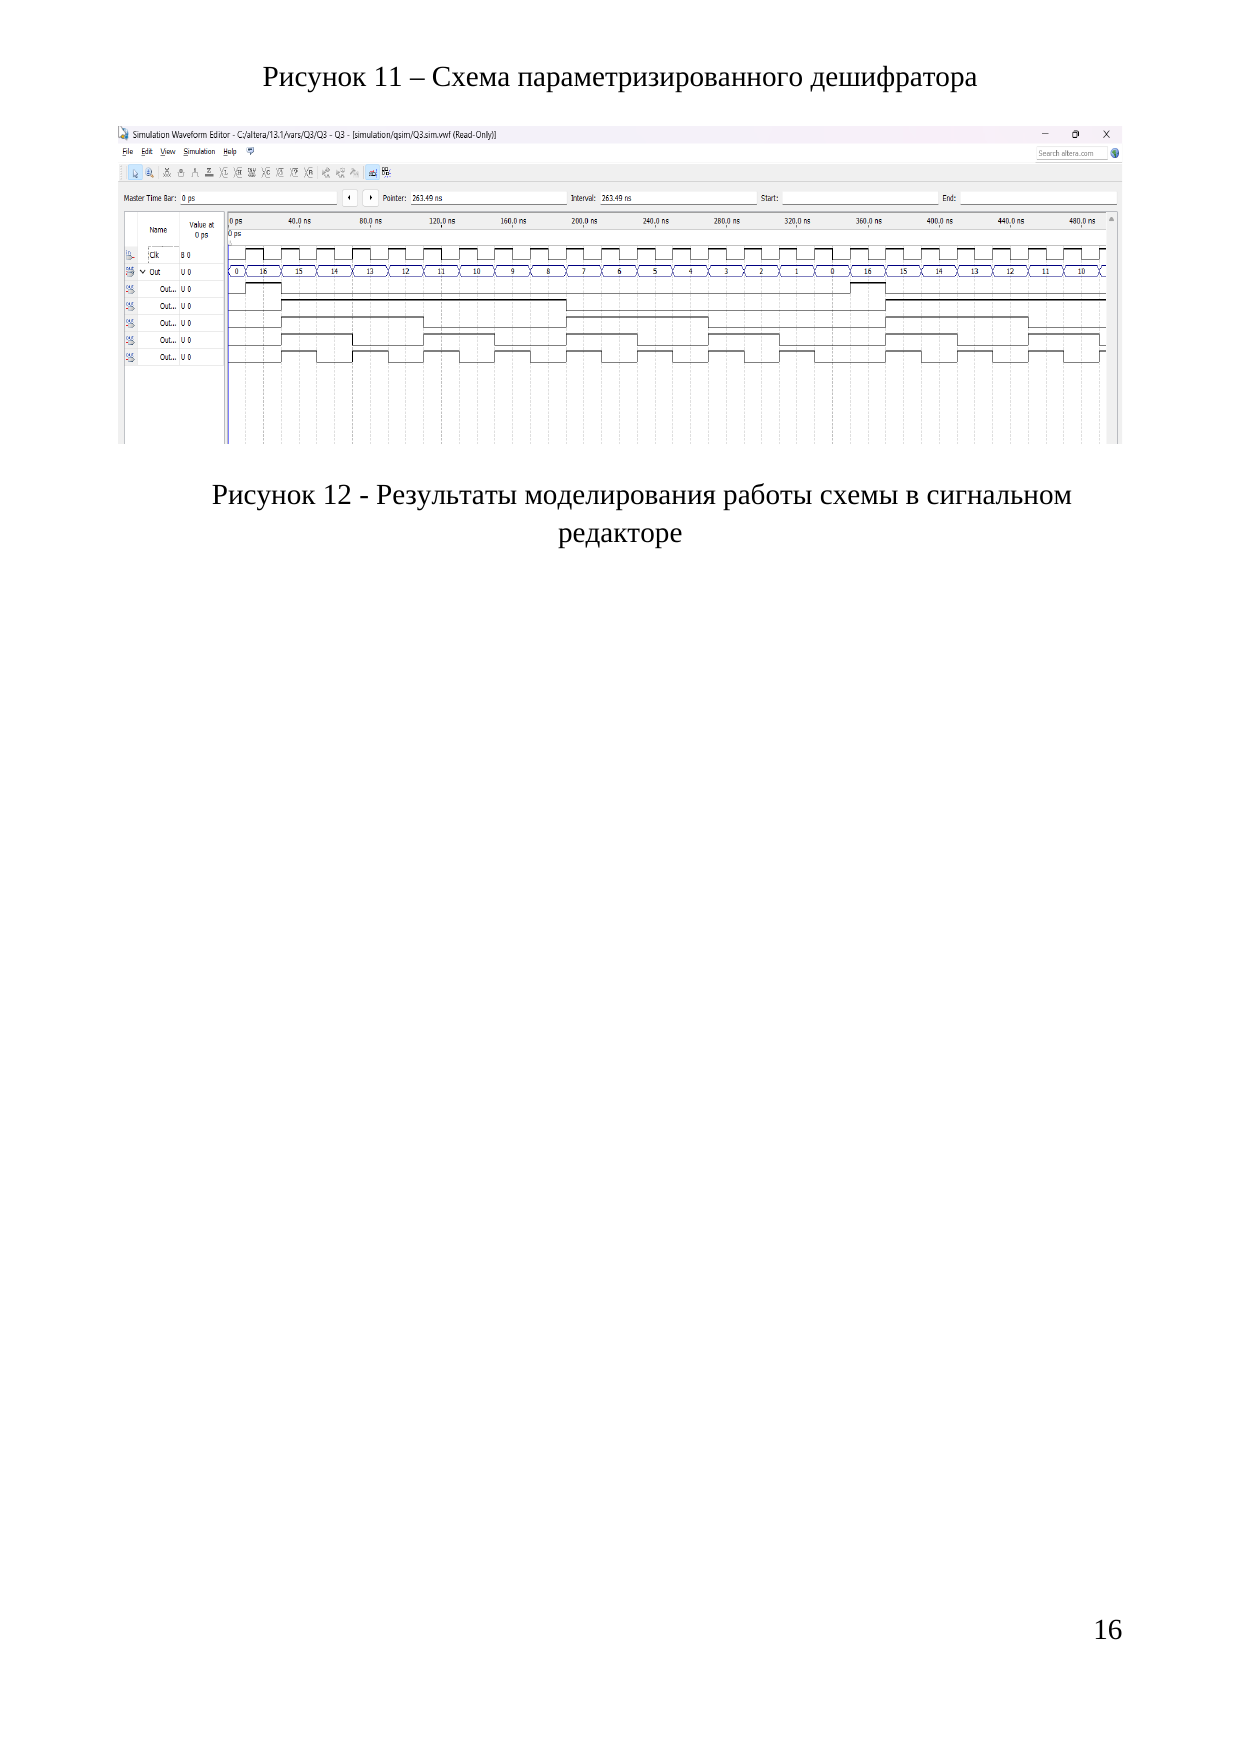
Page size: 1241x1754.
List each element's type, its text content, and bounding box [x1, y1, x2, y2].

picture [118, 126, 1123, 444]
text Рисунок 11 – Схема параметризированного дешифратора [118, 59, 1122, 93]
text Рисунок 12 - Результаты моделирования работы схемы в сигнальном редакторе [118, 477, 1122, 549]
